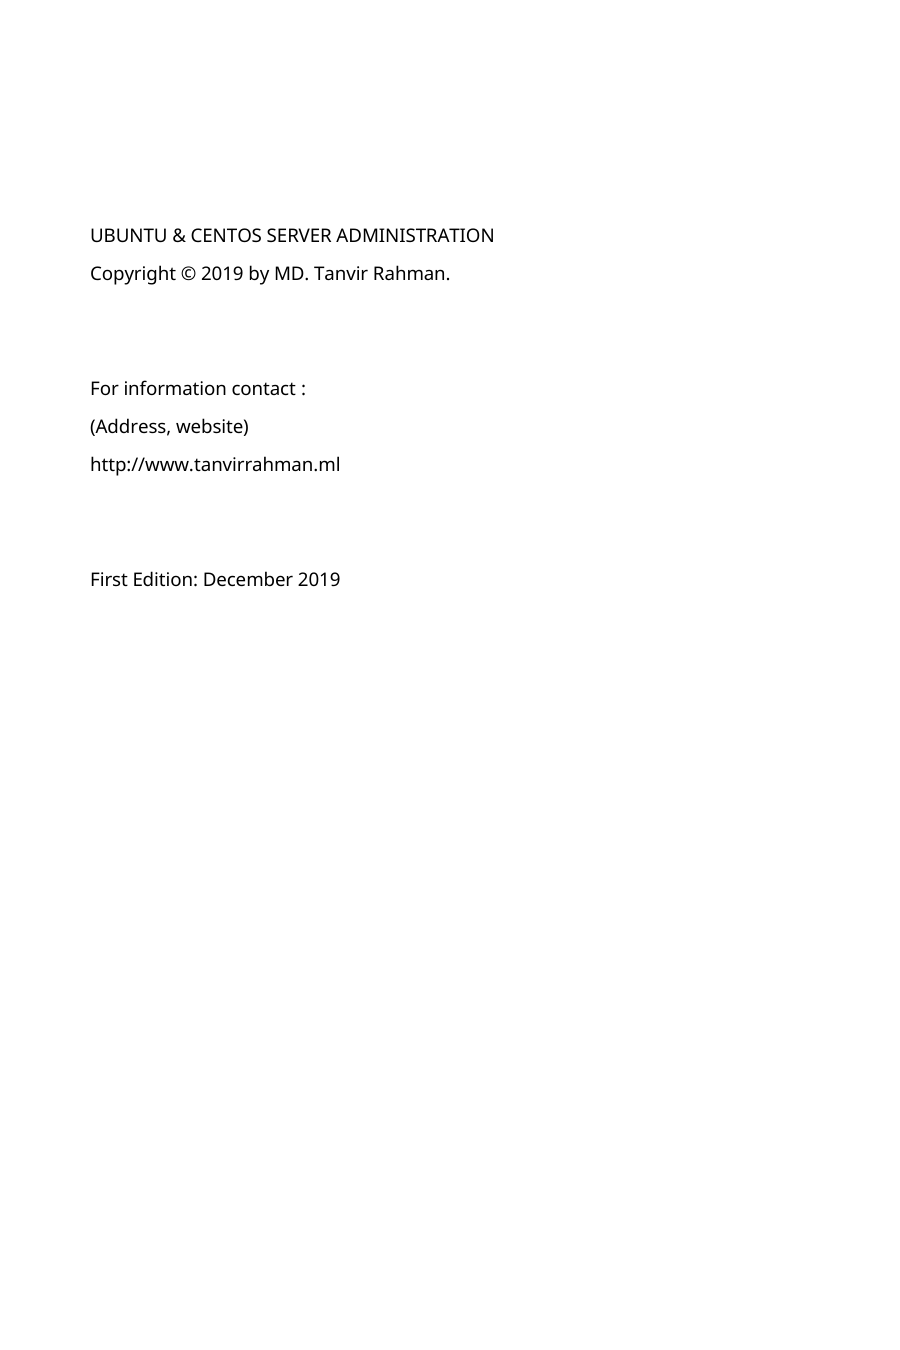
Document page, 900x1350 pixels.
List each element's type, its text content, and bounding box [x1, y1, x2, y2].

title UBUNTU & CENTOS SERVER ADMINISTRATION [90, 222, 810, 248]
title http://www.tanvirrahman.ml [90, 451, 810, 477]
title (Address, website) [90, 413, 810, 439]
title For information contact : [90, 375, 810, 401]
title Copyright © 2019 by MD. Tanvir Rahman. [90, 260, 810, 286]
title First Edition: December 2019 [90, 566, 810, 592]
